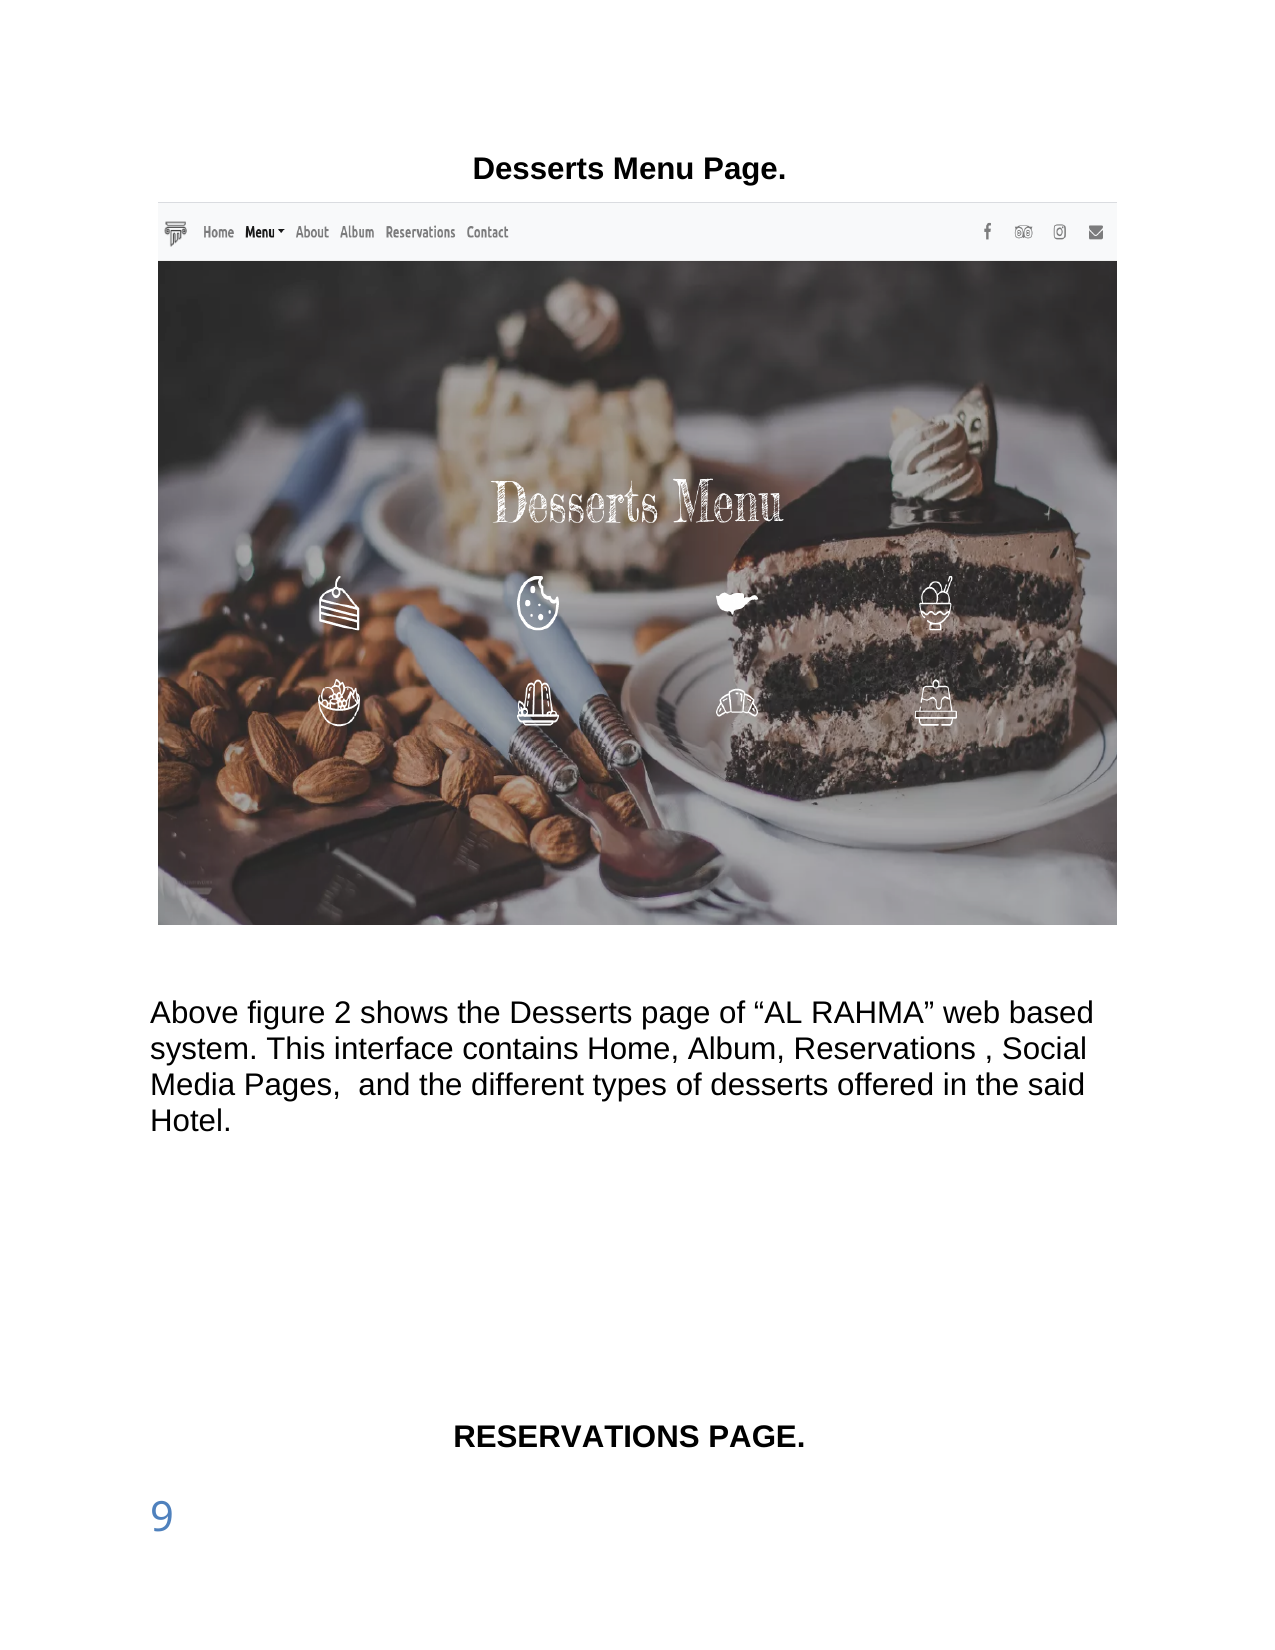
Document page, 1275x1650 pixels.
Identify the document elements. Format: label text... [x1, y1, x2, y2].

text Desserts Menu Page. [150, 150, 1109, 186]
text RESERVATIONS PAGE. [150, 1418, 1109, 1454]
text Above figure 2 shows the Desserts page of “AL RAHMA” web based system. This interface contains Home, Album, Reservations , Social Media Pages, and the different types of desserts offered in the said Hotel. [150, 994, 1109, 1138]
picture [158, 202, 1117, 925]
